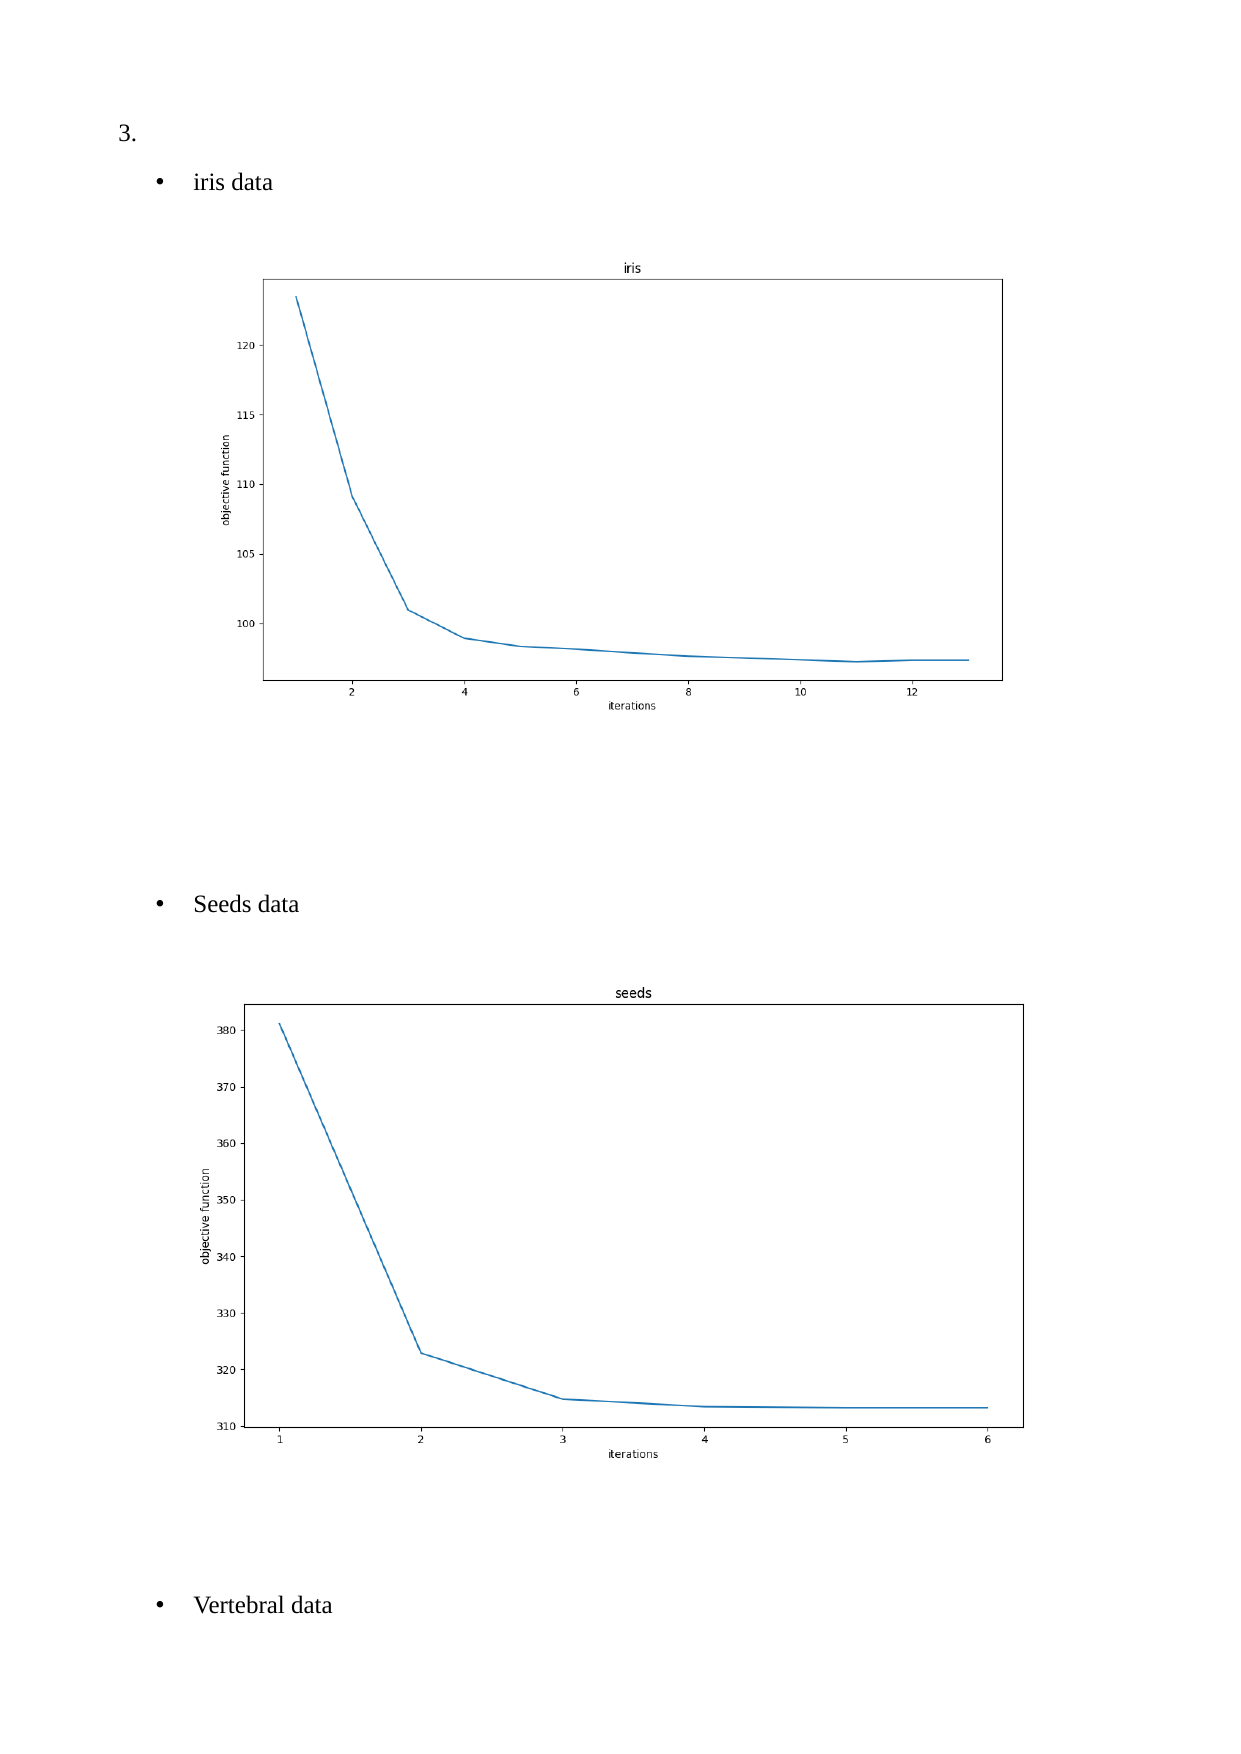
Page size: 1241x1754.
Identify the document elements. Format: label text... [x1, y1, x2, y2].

text 3. [118, 118, 1122, 147]
list iris data [156, 167, 1122, 196]
picture [118, 938, 1123, 1487]
list Seeds data [156, 889, 1122, 918]
picture [143, 216, 1097, 737]
list Vertebral data [156, 1590, 1122, 1619]
